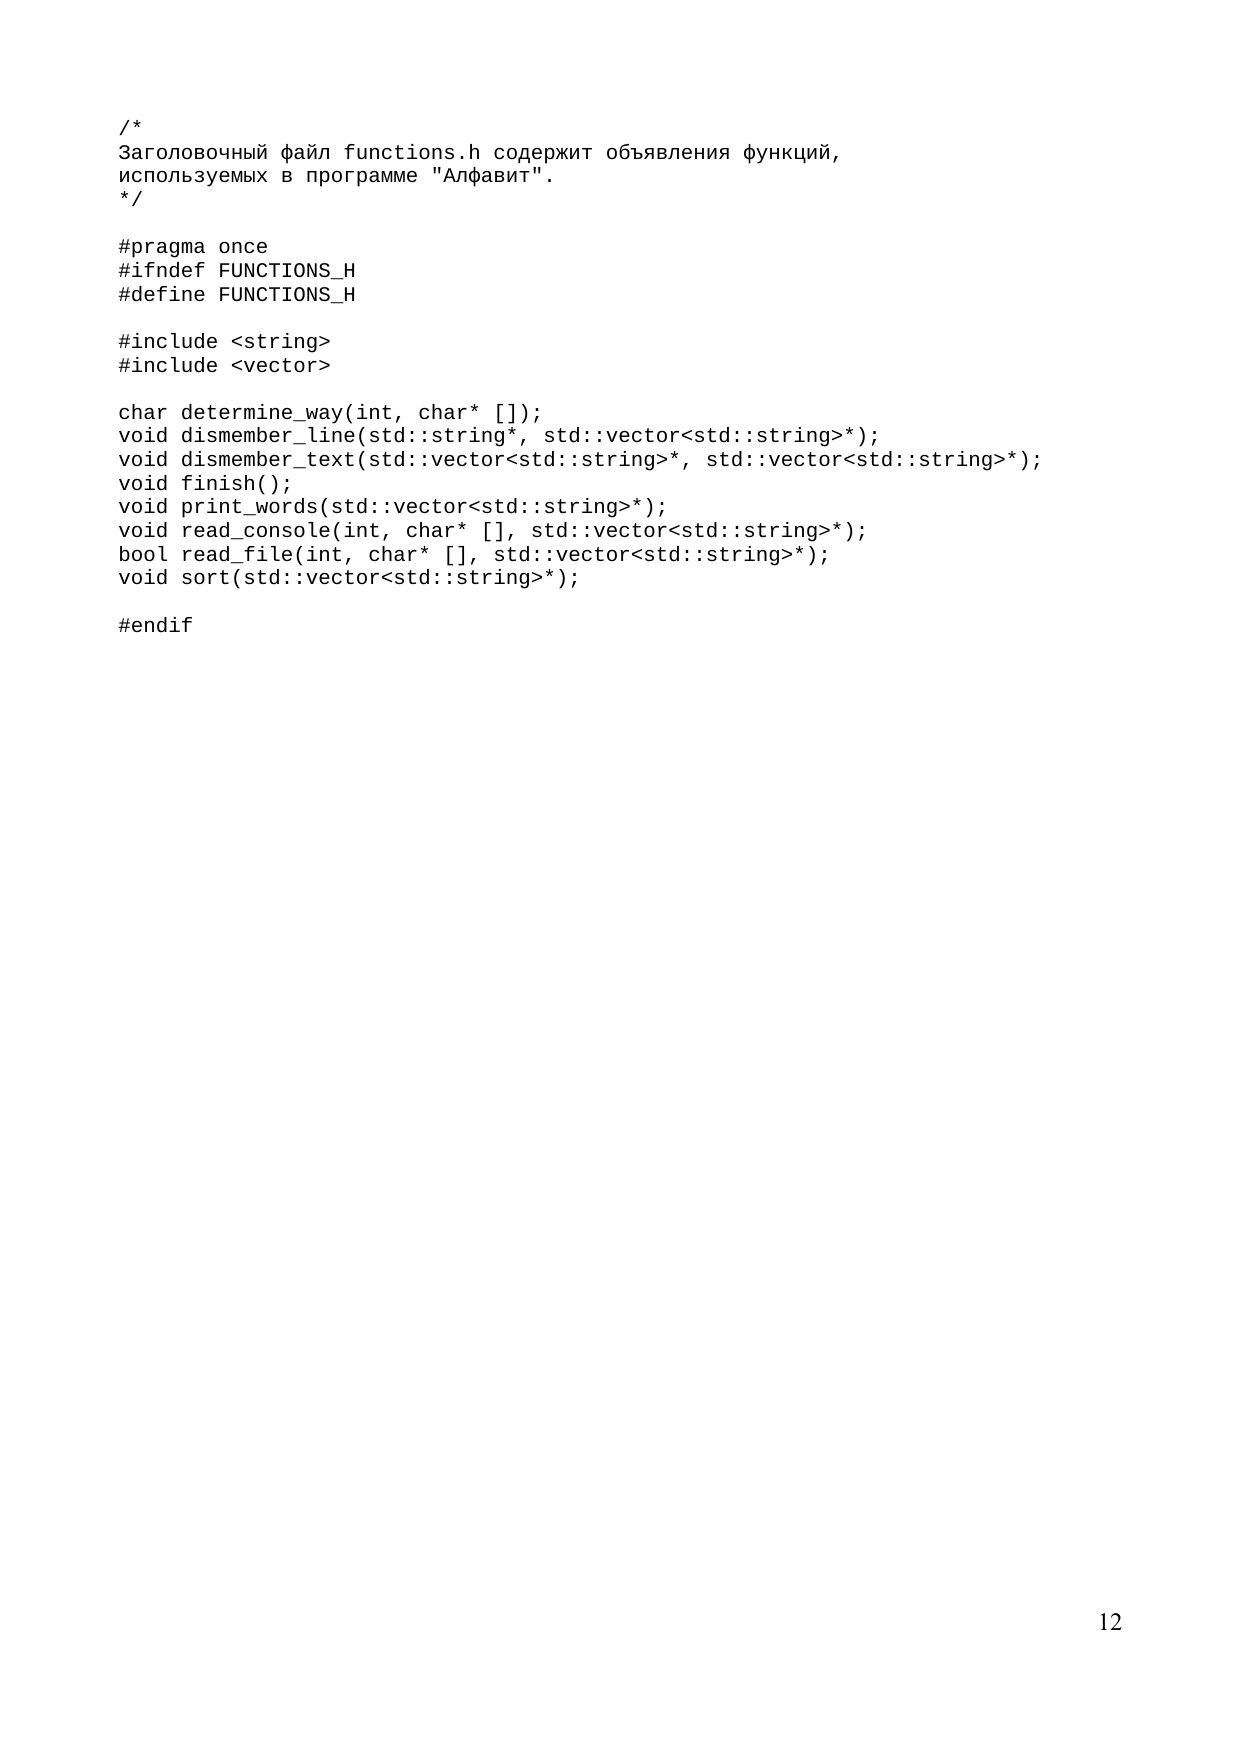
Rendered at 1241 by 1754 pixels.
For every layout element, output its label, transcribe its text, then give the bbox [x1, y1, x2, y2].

text bool read_file(int, char* [], std::vector<std::string>*); [118, 544, 1122, 567]
text void sort(std::vector<std::string>*); [118, 567, 1122, 591]
text используемых в программе "Алфавит". [118, 165, 1122, 189]
text void dismember_text(std::vector<std::string>*, std::vector<std::string>*); [118, 449, 1122, 473]
text #pragma once [118, 236, 1122, 260]
text char determine_way(int, char* []); [118, 402, 1122, 426]
text #ifndef FUNCTIONS_H [118, 260, 1122, 284]
text #include <vector> [118, 354, 1122, 378]
text /* [118, 118, 1122, 142]
text #include <string> [118, 331, 1122, 354]
text */ [118, 189, 1122, 213]
text void dismember_line(std::string*, std::vector<std::string>*); [118, 426, 1122, 449]
text void read_console(int, char* [], std::vector<std::string>*); [118, 520, 1122, 544]
text void print_words(std::vector<std::string>*); [118, 496, 1122, 520]
text Заголовочный файл functions.h содержит объявления функций, [118, 142, 1122, 165]
text #define FUNCTIONS_H [118, 284, 1122, 307]
text #endif [118, 615, 1122, 638]
text void finish(); [118, 473, 1122, 496]
